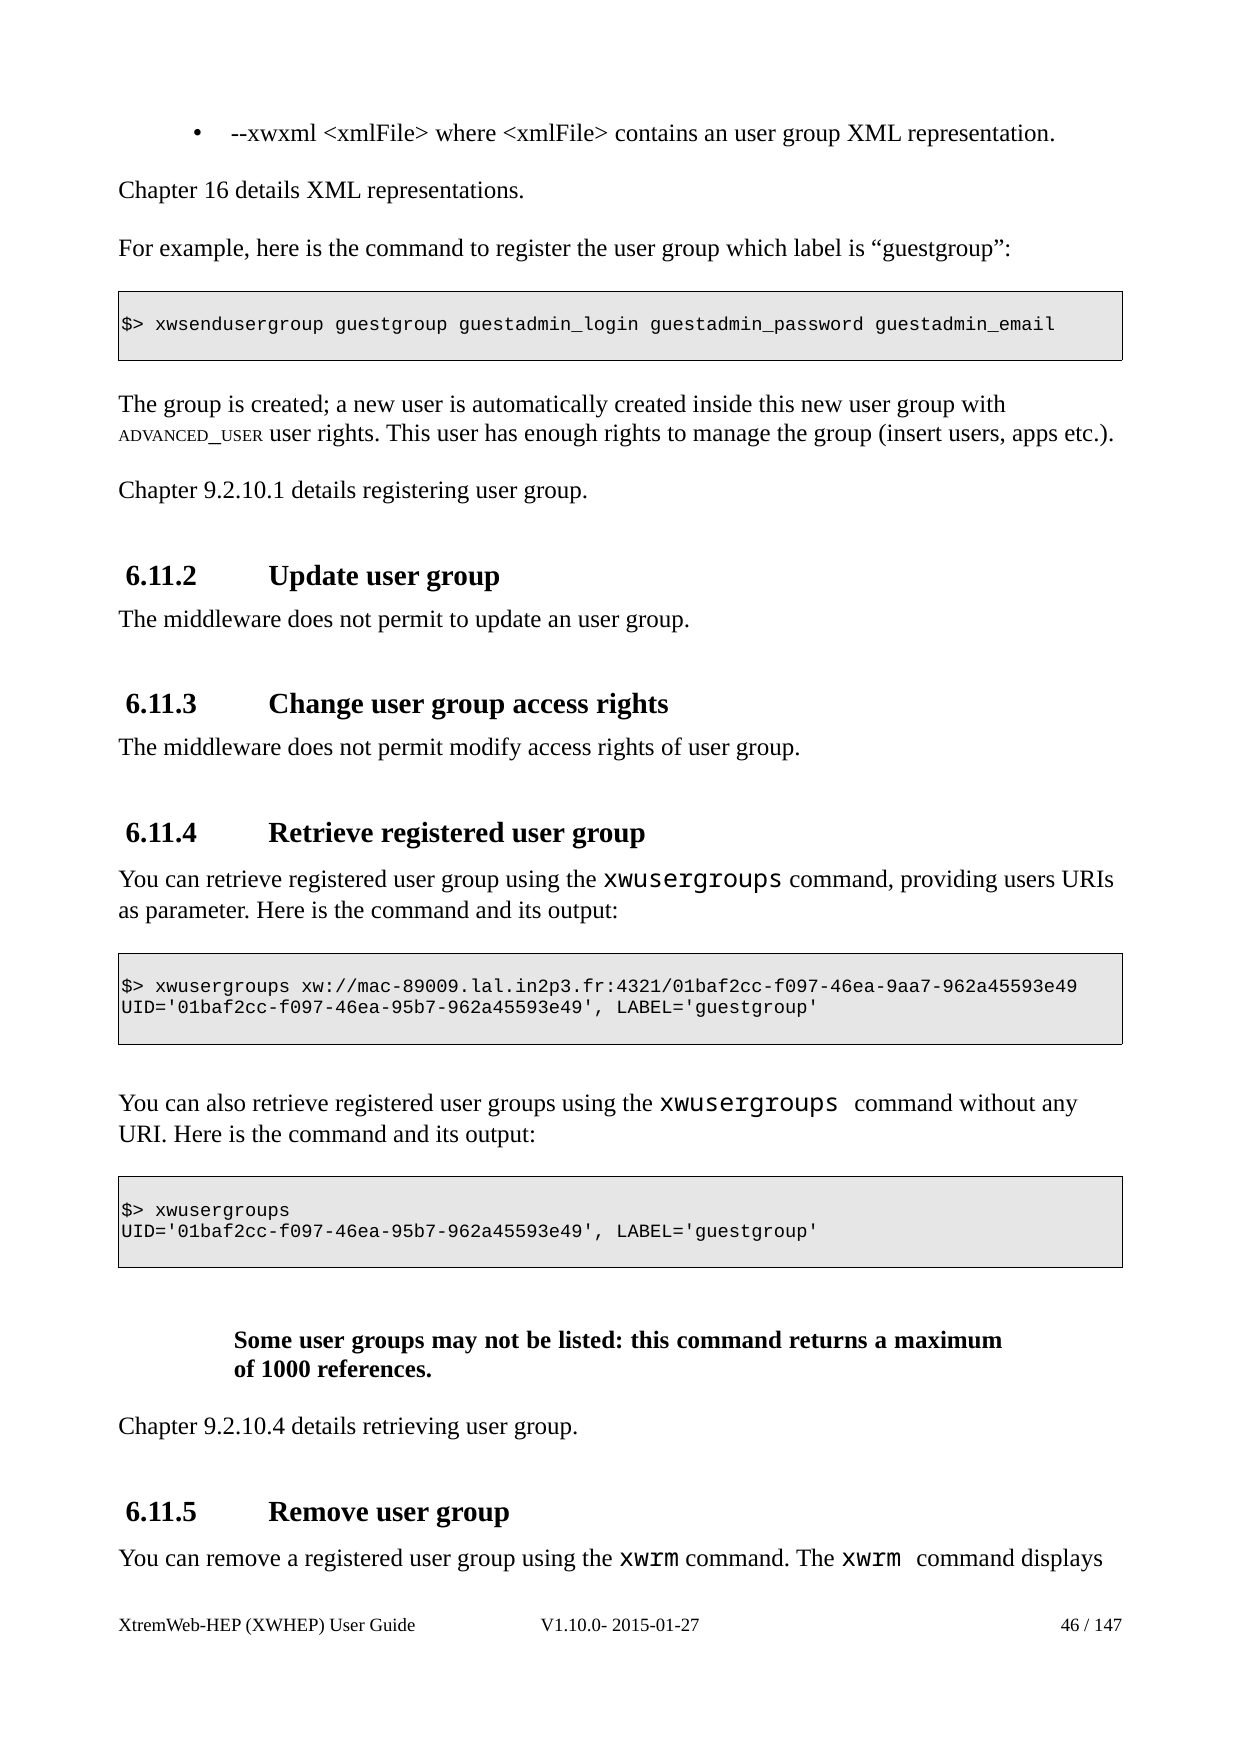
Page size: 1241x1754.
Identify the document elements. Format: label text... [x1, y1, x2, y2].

text $> xwusergroups xw://mac-89009.lal.in2p3.fr:4321/01baf2cc-f097-46ea-9aa7-962a45593e49 [119, 974, 1122, 995]
text UID='01baf2cc-f097-46ea-95b7-962a45593e49', LABEL='guestgroup' [119, 995, 1122, 1016]
subtitle Retrieve registered user group [118, 815, 1122, 848]
text For example, here is the command to register the user group which label is “guestgroup”: [118, 233, 1122, 262]
text The group is created; a new user is automatically created inside this new user group with advanced_user user rights. This user has enough rights to manage the group (insert users, apps etc.). [118, 389, 1122, 447]
subtitle Remove user group [118, 1494, 1122, 1527]
text Some user groups may not be listed: this command returns a maximum of 1000 references. [233, 1325, 1004, 1382]
text You can also retrieve registered user groups using the xwusergroups command without any URI. Here is the command and its output: [118, 1085, 1122, 1148]
text Chapter 9.2.10.4 details retrieving user group. [118, 1411, 1122, 1440]
list --xwxml <xmlFile> where <xmlFile> contains an user group XML representation. [193, 118, 1122, 147]
text Chapter 16 details XML representations. [118, 176, 1122, 204]
text You can remove a registered user group using the xwrm command. The xwrm command displays [118, 1540, 1122, 1574]
text UID='01baf2cc-f097-46ea-95b7-962a45593e49', LABEL='guestgroup' [119, 1219, 1122, 1240]
text Chapter 9.2.10.1 details registering user group. [118, 475, 1122, 504]
text $> xwusergroups [119, 1198, 1122, 1219]
subtitle Change user group access rights [118, 686, 1122, 720]
text You can retrieve registered user group using the xwusergroups command, providing users URIs as parameter. Here is the command and its output: [118, 861, 1122, 924]
text $> xwsendusergroup guestgroup guestadmin_login guestadmin_password guestadmin_email [119, 312, 1122, 333]
text The middleware does not permit modify access rights of user group. [118, 732, 1122, 761]
text The middleware does not permit to update an user group. [118, 604, 1122, 633]
subtitle Update user group [118, 558, 1122, 591]
